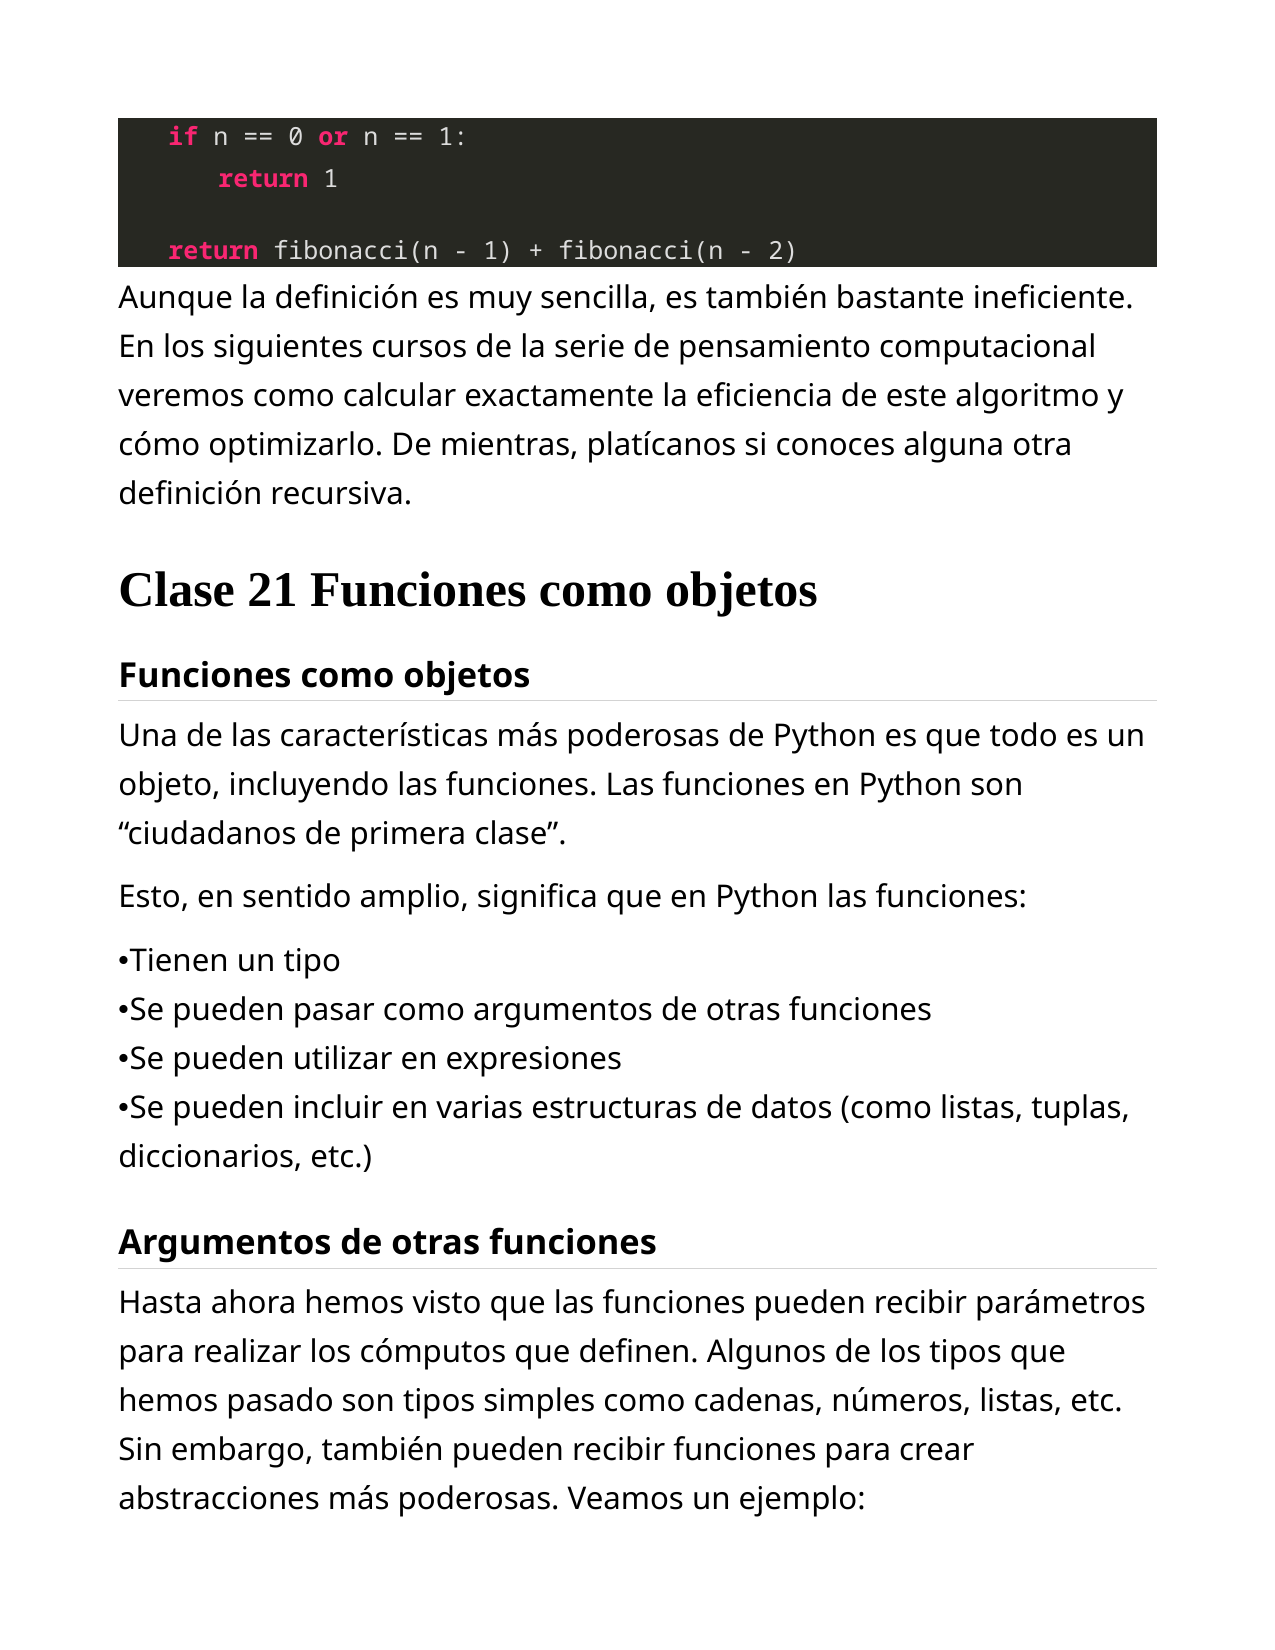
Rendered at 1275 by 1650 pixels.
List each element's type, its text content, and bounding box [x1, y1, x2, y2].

text Hasta ahora hemos visto que las funciones pueden recibir parámetros para realizar los cómputos que definen. Algunos de los tipos que hemos pasado son tipos simples como cadenas, números, listas, etc. Sin embargo, también pueden recibir funciones para crear abstracciones más poderosas. Veamos un ejemplo: [118, 1280, 1157, 1519]
list Se pueden incluir en varias estructuras de datos (como listas, tuplas, diccionarios, etc.) [118, 1084, 1157, 1176]
list Se pueden pasar como argumentos de otras funciones [118, 987, 1157, 1029]
list Tienen un tipo [118, 938, 1157, 980]
text return 1 [118, 161, 1157, 195]
text Esto, en sentido amplio, significa que en Python las funciones: [118, 874, 1157, 917]
list Se pueden utilizar en expresiones [118, 1036, 1157, 1078]
subtitle Clase 21 Funciones como objetos [118, 559, 1157, 617]
subtitle Funciones como objetos [118, 650, 1157, 700]
text Una de las características más poderosas de Python es que todo es un objeto, incluyendo las funciones. Las funciones en Python son “ciudadanos de primera clase”. [118, 713, 1157, 853]
subtitle Argumentos de otras funciones [118, 1218, 1157, 1268]
text return fibonacci(n - 1) + fibonacci(n - 2) [118, 233, 1157, 267]
text if n == 0 or n == 1: [118, 118, 1157, 152]
text Aunque la definición es muy sencilla, es también bastante ineficiente. En los siguientes cursos de la serie de pensamiento computacional veremos como calcular exactamente la eficiencia de este algoritmo y cómo optimizarlo. De mientras, platícanos si conoces alguna otra definición recursiva. [118, 275, 1157, 513]
